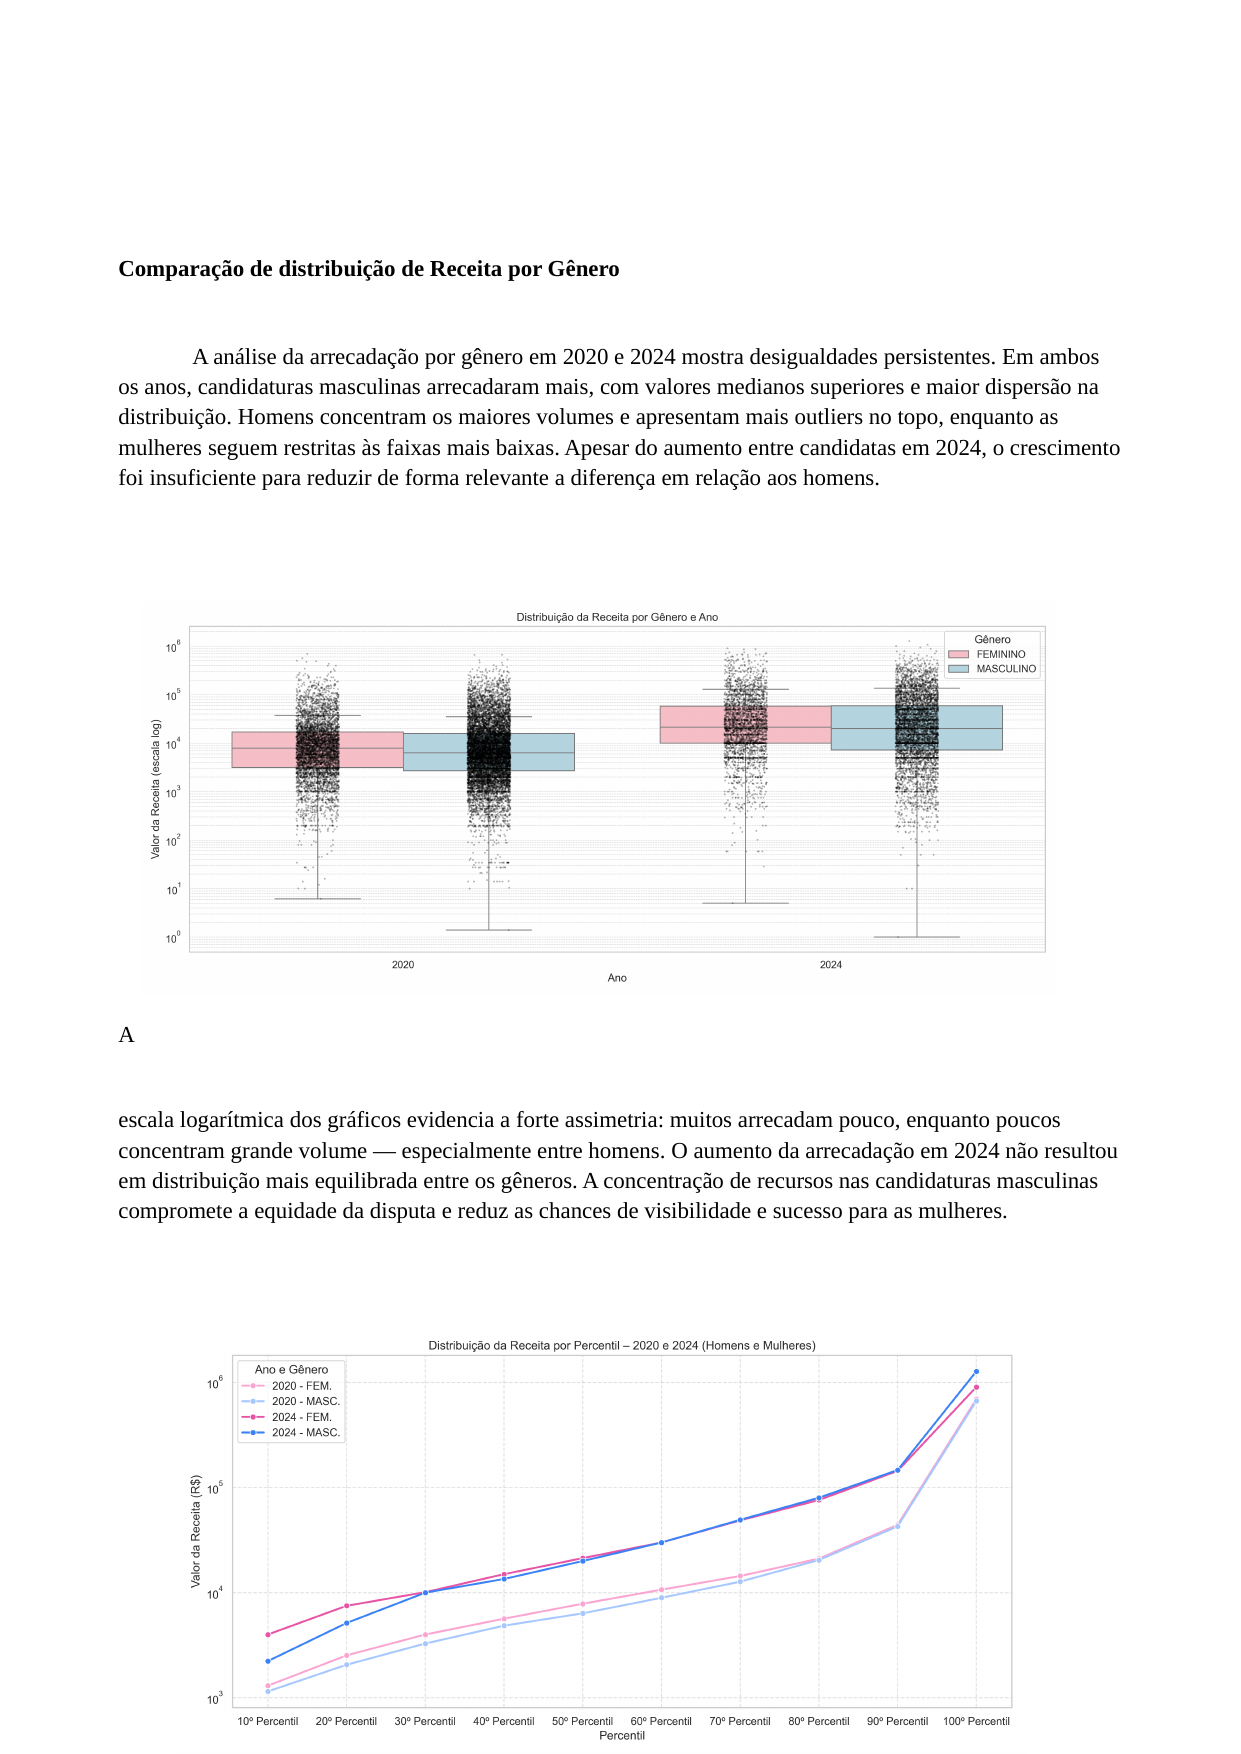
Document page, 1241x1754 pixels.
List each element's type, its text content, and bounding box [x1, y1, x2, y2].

picture [177, 1328, 1028, 1754]
text escala logarítmica dos gráficos evidencia a forte assimetria: muitos arrecadam pouco, enquanto poucos concentram grande volume — especialmente entre homens. O aumento da arrecadação em 2024 não resultou em distribuição mais equilibrada entre os gêneros. A concentração de recursos nas candidaturas masculinas compromete a equidade da disputa e reduz as chances de visibilidade e sucesso para as mulheres. [118, 1107, 1122, 1223]
text A análise da arrecadação por gênero em 2020 e 2024 mostra desigualdades persistentes. Em ambos os anos, candidaturas masculinas arrecadaram mais, com valores medianos superiores e maior dispersão na distribuição. Homens concentram os maiores volumes e apresentam mais outliers no topo, enquanto as mulheres seguem restritas às faixas mais baixas. Apesar do aumento entre candidatas em 2024, o crescimento foi insuficiente para reduzir de forma relevante a diferença em relação aos homens. [118, 343, 1122, 490]
picture [139, 601, 1057, 995]
text Comparação de distribuição de Receita por Gênero [118, 255, 1122, 281]
text A [118, 1021, 1122, 1047]
